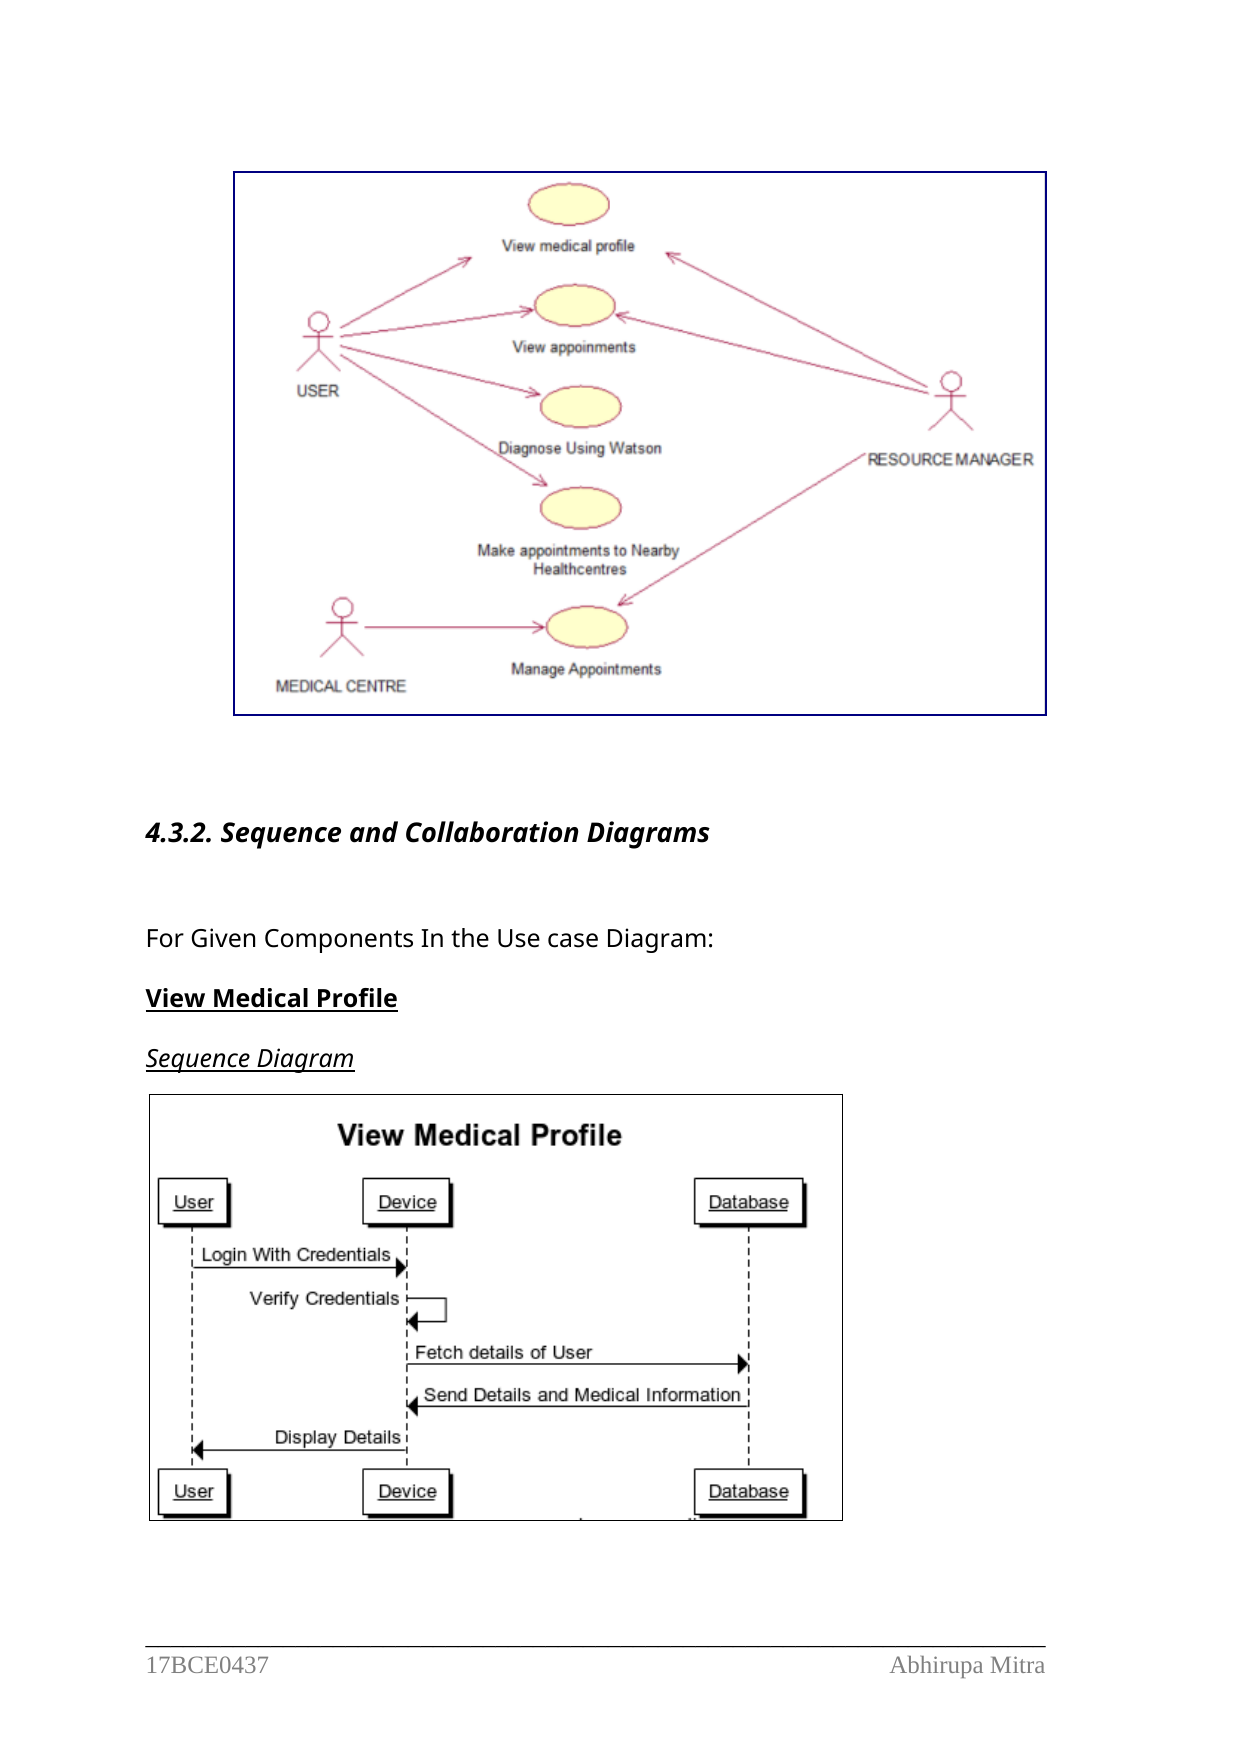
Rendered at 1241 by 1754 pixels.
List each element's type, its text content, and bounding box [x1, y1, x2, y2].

text Sequence Diagram [145, 1041, 1090, 1075]
text For Given Components In the Use case Diagram: [145, 921, 1090, 955]
picture [235, 173, 1045, 714]
picture [622, 1095, 842, 1520]
text View Medical Profile [145, 981, 1090, 1015]
list 4.3.2. Sequence and Collaboration Diagrams [145, 814, 1090, 851]
